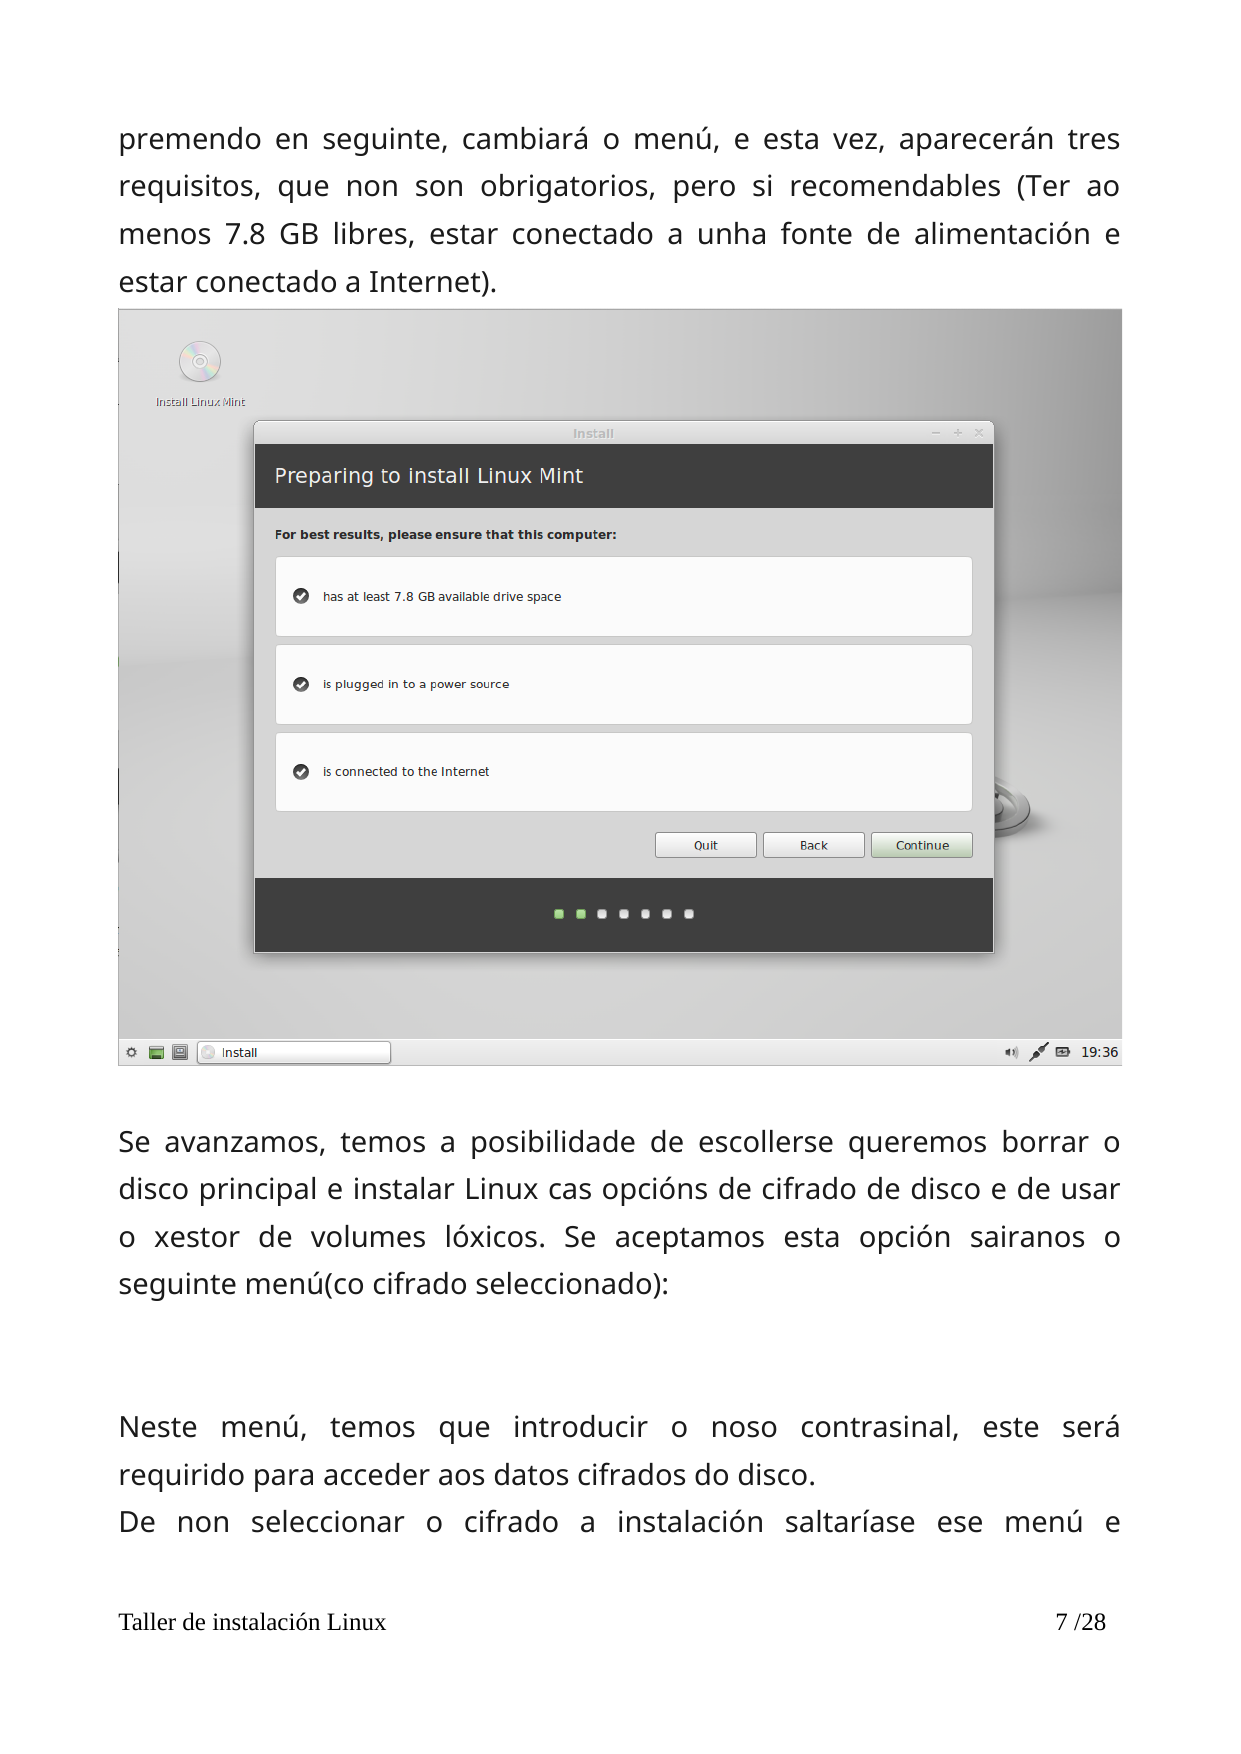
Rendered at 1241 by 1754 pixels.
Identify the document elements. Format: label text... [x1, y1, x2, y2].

picture [118, 308, 1123, 1066]
text De non seleccionar o cifrado a instalación saltaríase ese menú e [118, 1502, 1122, 1541]
text premendo en seguinte, cambiará o menú, e esta vez, aparecerán tres requisitos, que non son obrigatorios, pero si recomendables (Ter ao menos 7.8 GB libres, estar conectado a unha fonte de alimentación e estar conectado a Internet). [118, 118, 1122, 301]
text Se avanzamos, temos a posibilidade de escollerse queremos borrar o disco principal e instalar Linux cas opcións de cifrado de disco e de usar o xestor de volumes lóxicos. Se aceptamos esta opción sairanos o seguinte menú(co cifrado seleccionado): [118, 1121, 1122, 1303]
text Neste menú, temos que introducir o noso contrasinal, este será requirido para acceder aos datos cifrados do disco. [118, 1406, 1122, 1494]
